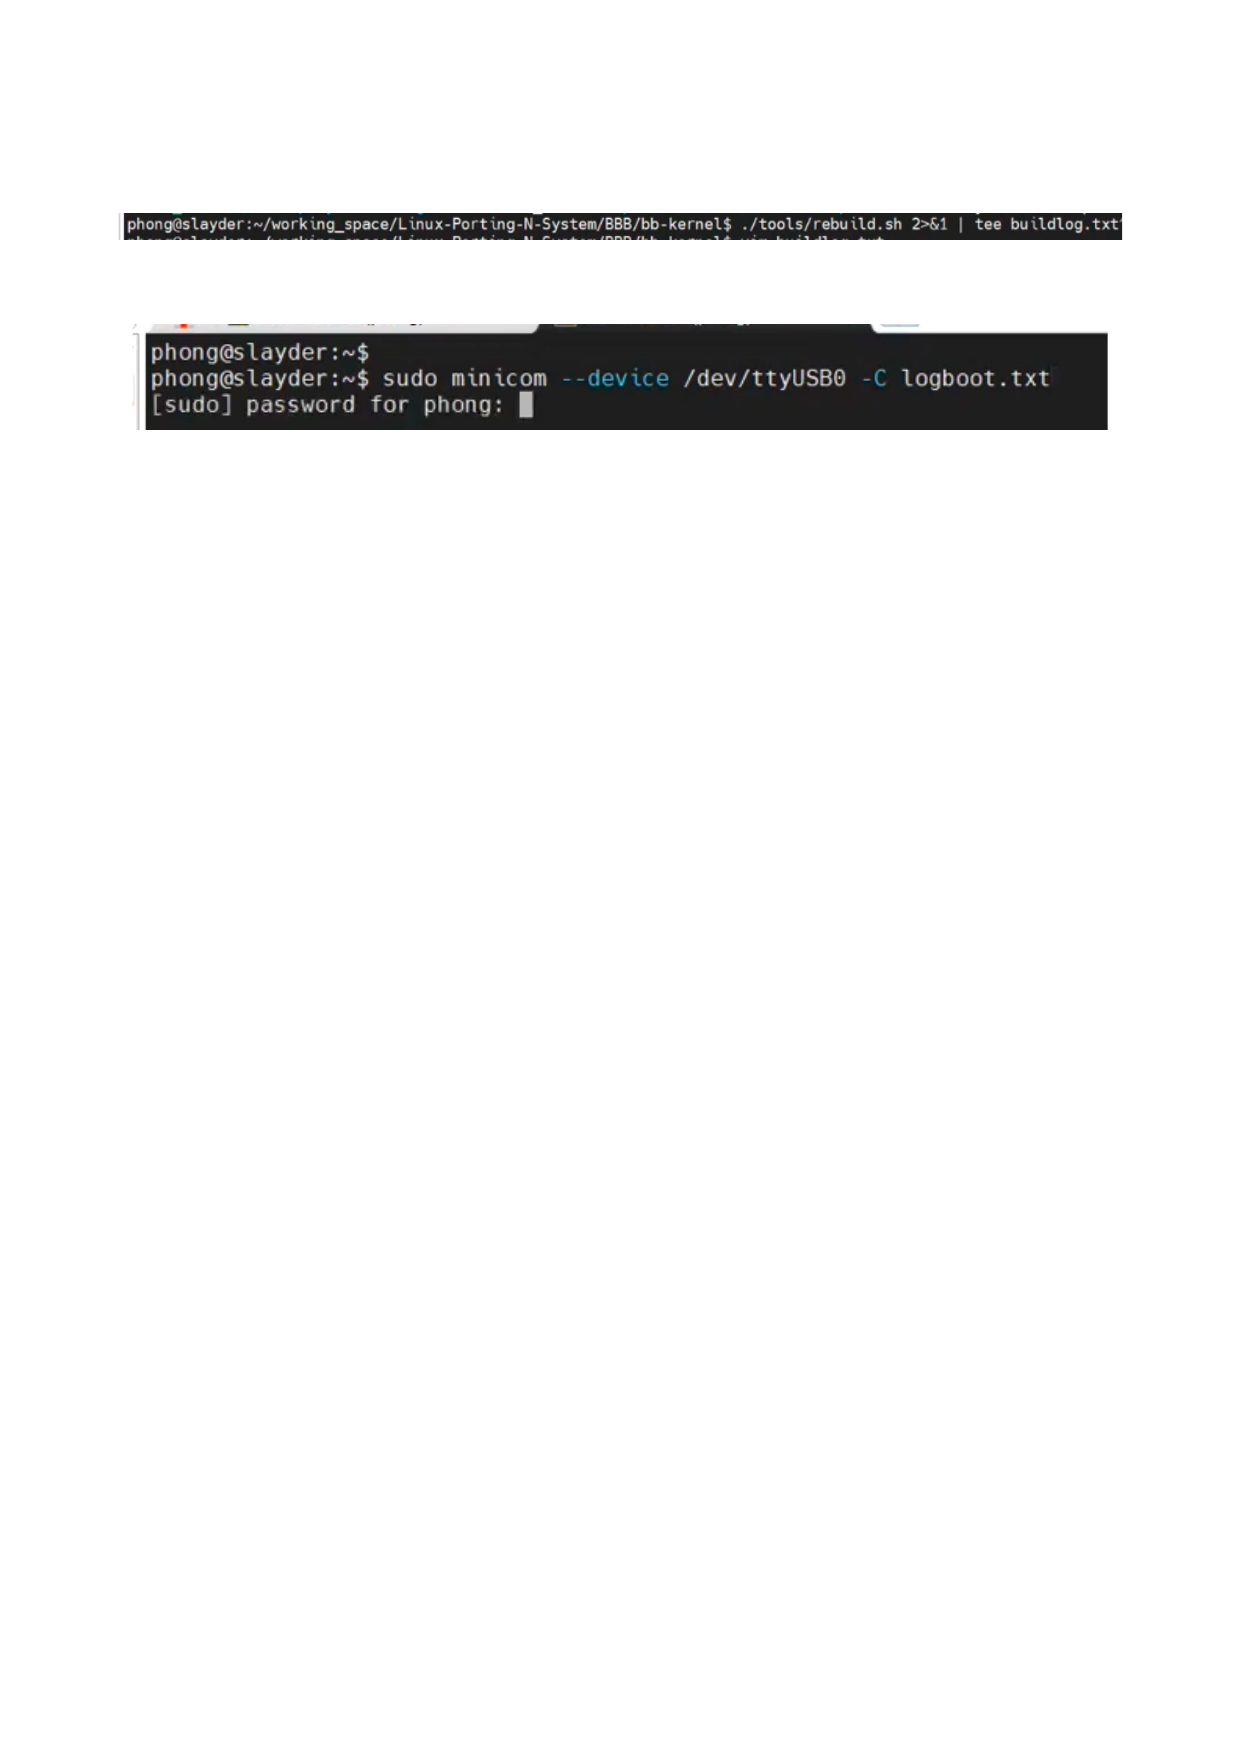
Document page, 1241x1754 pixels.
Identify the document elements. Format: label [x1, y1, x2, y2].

picture [132, 324, 1108, 430]
picture [118, 213, 1123, 240]
